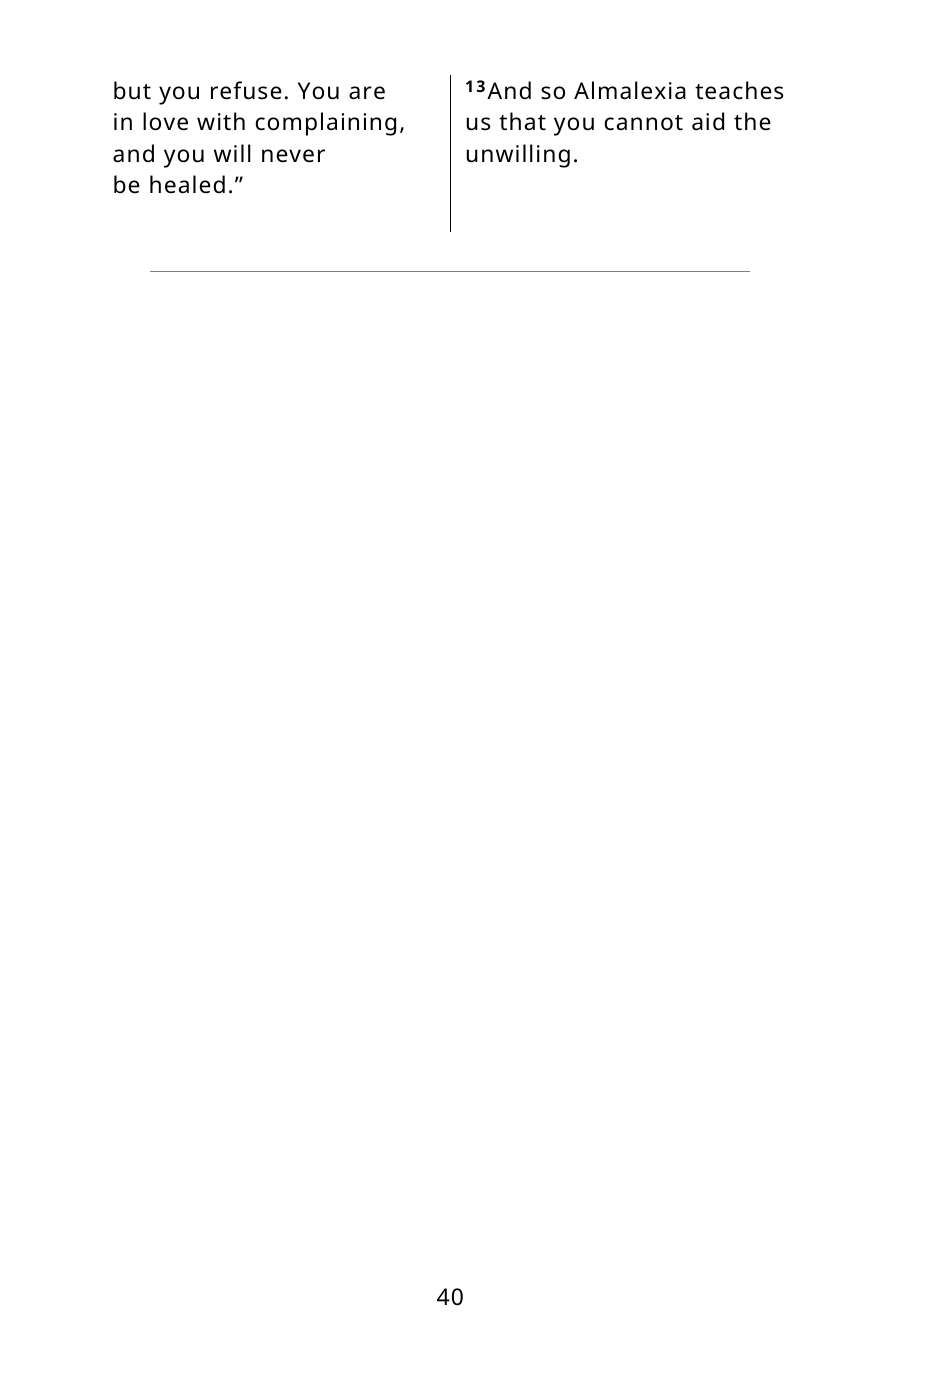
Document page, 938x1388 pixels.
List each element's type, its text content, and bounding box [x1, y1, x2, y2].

text 13And so Almalexia teaches us that you cannot aid the unwilling. [465, 75, 825, 169]
text but you refuse. You are in love with complaining, and you will never be healed.” [112, 75, 416, 200]
